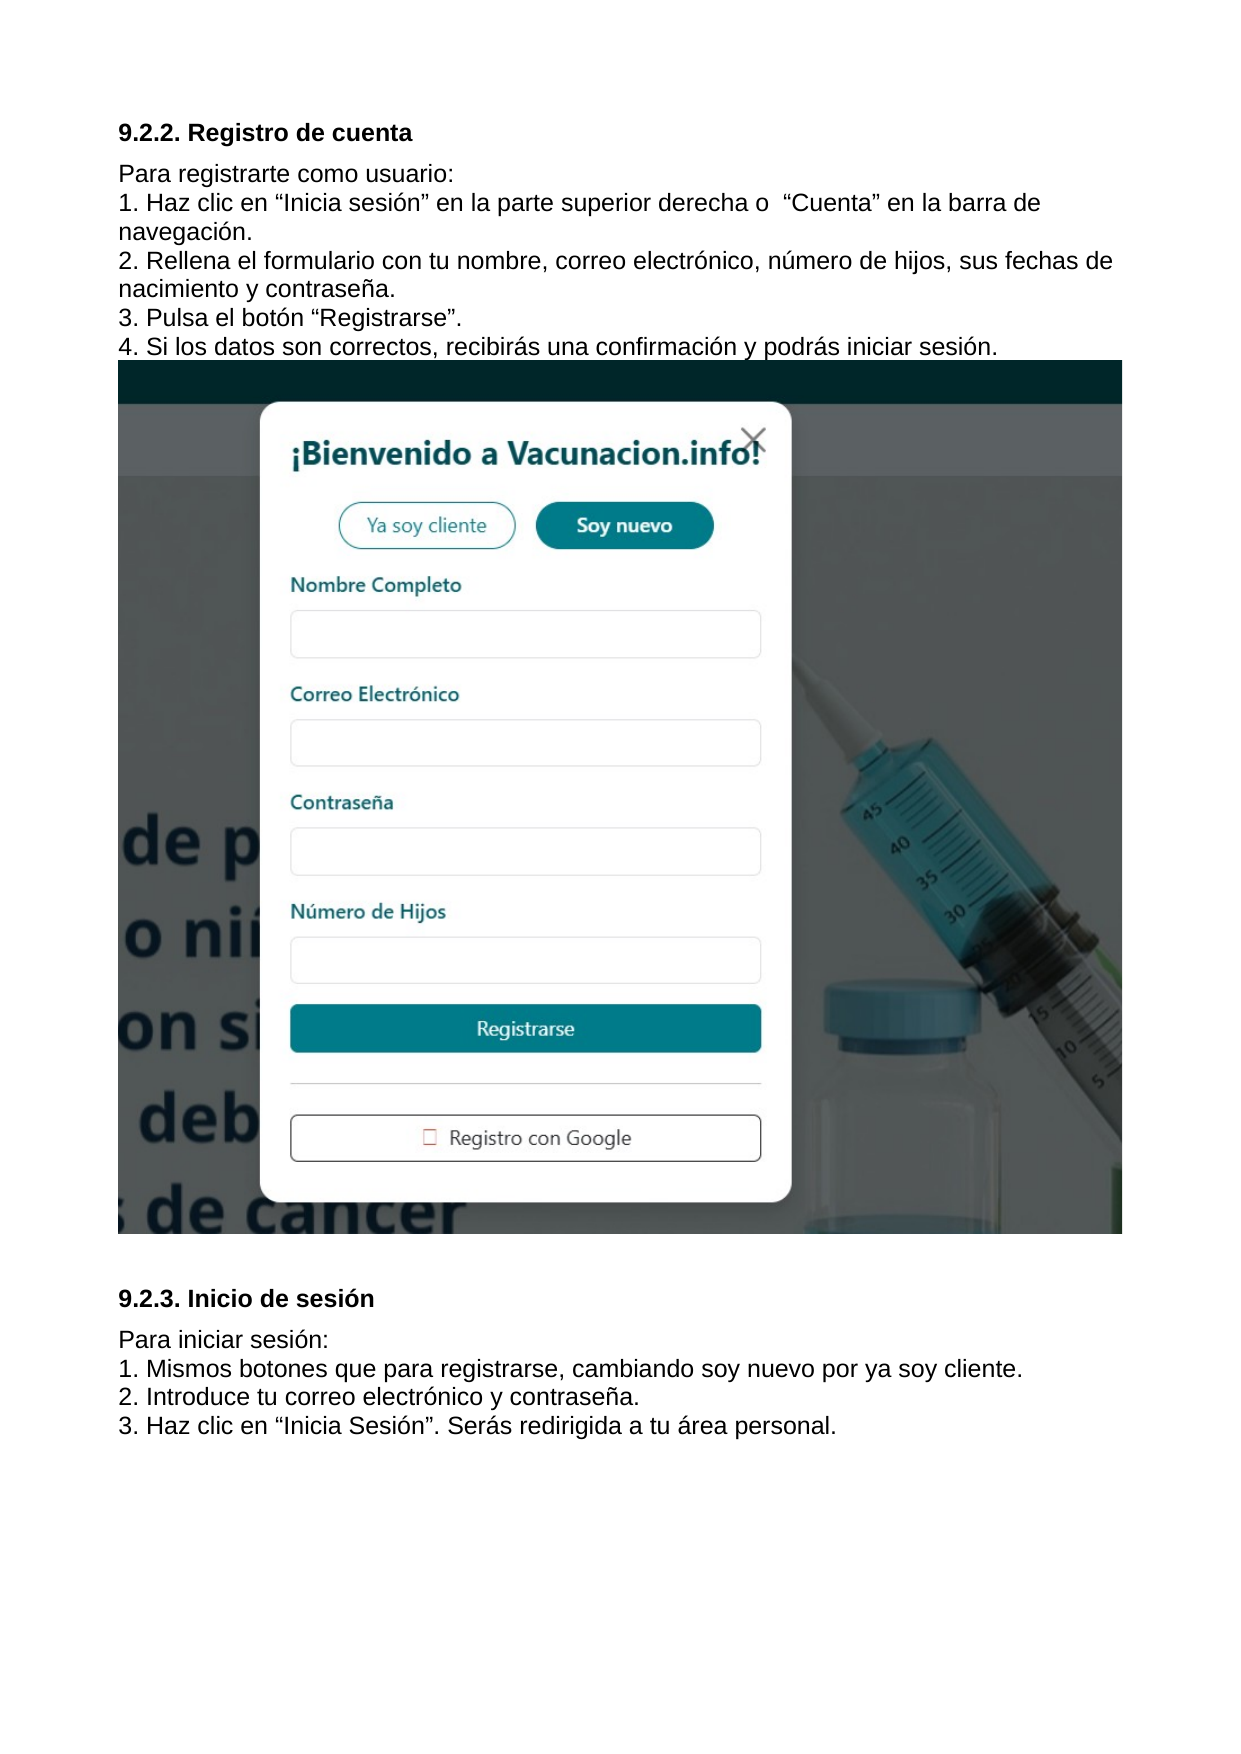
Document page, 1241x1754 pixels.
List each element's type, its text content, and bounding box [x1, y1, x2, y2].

text Para registrarte como usuario: 1. Haz clic en “Inicia sesión” en la parte superior derecha o “Cuenta” en la barra de navegación. 2. Rellena el formulario con tu nombre, correo electrónico, número de hijos, sus fechas de nacimiento y contraseña. 3. Pulsa el botón “Registrarse”. 4. Si los datos son correctos, recibirás una confirmación y podrás iniciar sesión. [118, 159, 1122, 360]
picture [118, 360, 1123, 1234]
subtitle 9.2.2. Registro de cuenta [118, 118, 1122, 147]
subtitle 9.2.3. Inicio de sesión [118, 1283, 1122, 1312]
text Para iniciar sesión: 1. Mismos botones que para registrarse, cambiando soy nuevo por ya soy cliente. 2. Introduce tu correo electrónico y contraseña. 3. Haz clic en “Inicia Sesión”. Serás redirigida a tu área personal. [118, 1325, 1122, 1440]
